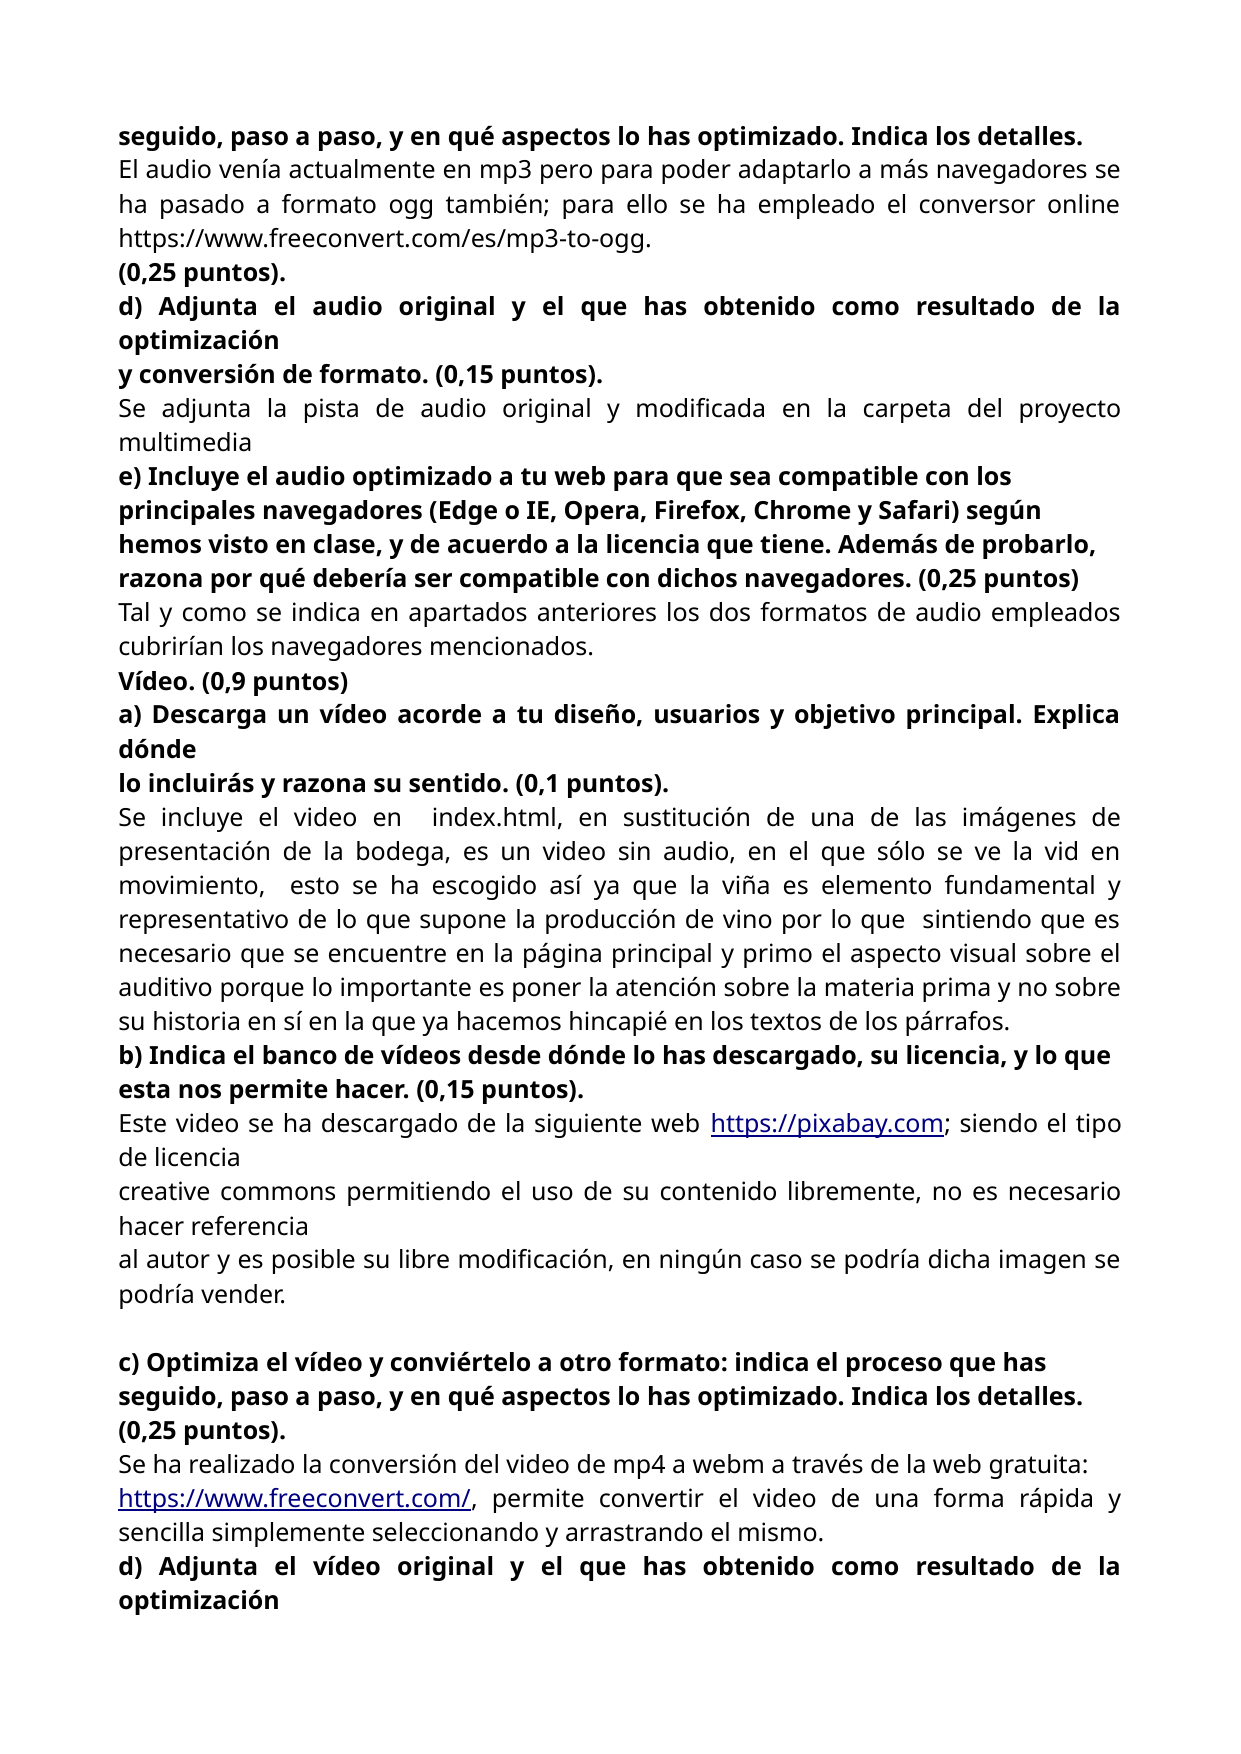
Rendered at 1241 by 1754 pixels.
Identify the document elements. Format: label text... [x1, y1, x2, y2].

text hemos visto en clase, y de acuerdo a la licencia que tiene. Además de probarlo, [118, 527, 1122, 561]
text al autor y es posible su libre modificación, en ningún caso se podría dicha imagen se podría vender. [118, 1242, 1122, 1310]
text a) Descarga un vídeo acorde a tu diseño, usuarios y objetivo principal. Explica dónde [118, 697, 1122, 765]
text seguido, paso a paso, y en qué aspectos lo has optimizado. Indica los detalles. [118, 1378, 1122, 1412]
text y conversión de formato. (0,15 puntos). [118, 357, 1122, 391]
text seguido, paso a paso, y en qué aspectos lo has optimizado. Indica los detalles. [118, 118, 1122, 152]
text El audio venía actualmente en mp3 pero para poder adaptarlo a más navegadores se ha pasado a formato ogg también; para ello se ha empleado el conversor online https://www.freeconvert.com/es/mp3-to-ogg. [118, 152, 1122, 254]
text (0,25 puntos). [118, 254, 1122, 288]
text Este video se ha descargado de la siguiente web https://pixabay.com; siendo el tipo de licencia [118, 1106, 1122, 1174]
text Vídeo. (0,9 puntos) [118, 663, 1122, 697]
text razona por qué debería ser compatible con dichos navegadores. (0,25 puntos) [118, 561, 1122, 595]
text Se incluye el video en index.html, en sustitución de una de las imágenes de presentación de la bodega, es un video sin audio, en el que sólo se ve la vid en movimiento, esto se ha escogido así ya que la viña es elemento fundamental y representativo de lo que supone la producción de vino por lo que sintiendo que es necesario que se encuentre en la página principal y primo el aspecto visual sobre el auditivo porque lo importante es poner la atención sobre la materia prima y no sobre su historia en sí en la que ya hacemos hincapié en los textos de los párrafos. [118, 799, 1122, 1038]
text Se adjunta la pista de audio original y modificada en la carpeta del proyecto multimedia [118, 391, 1122, 459]
text d) Adjunta el audio original y el que has obtenido como resultado de la optimización [118, 288, 1122, 357]
text lo incluirás y razona su sentido. (0,1 puntos). [118, 765, 1122, 799]
text Tal y como se indica en apartados anteriores los dos formatos de audio empleados cubrirían los navegadores mencionados. [118, 595, 1122, 663]
text esta nos permite hacer. (0,15 puntos). [118, 1072, 1122, 1106]
text b) Indica el banco de vídeos desde dónde lo has descargado, su licencia, y lo que [118, 1038, 1122, 1072]
text https://www.freeconvert.com/, permite convertir el video de una forma rápida y sencilla simplemente seleccionando y arrastrando el mismo. [118, 1481, 1122, 1549]
text e) Incluye el audio optimizado a tu web para que sea compatible con los [118, 459, 1122, 493]
text c) Optimiza el vídeo y conviértelo a otro formato: indica el proceso que has [118, 1344, 1122, 1378]
text creative commons permitiendo el uso de su contenido libremente, no es necesario hacer referencia [118, 1174, 1122, 1242]
text Se ha realizado la conversión del video de mp4 a webm a través de la web gratuita: [118, 1447, 1122, 1481]
text (0,25 puntos). [118, 1412, 1122, 1447]
text d) Adjunta el vídeo original y el que has obtenido como resultado de la optimización [118, 1549, 1122, 1617]
text principales navegadores (Edge o IE, Opera, Firefox, Chrome y Safari) según [118, 493, 1122, 527]
